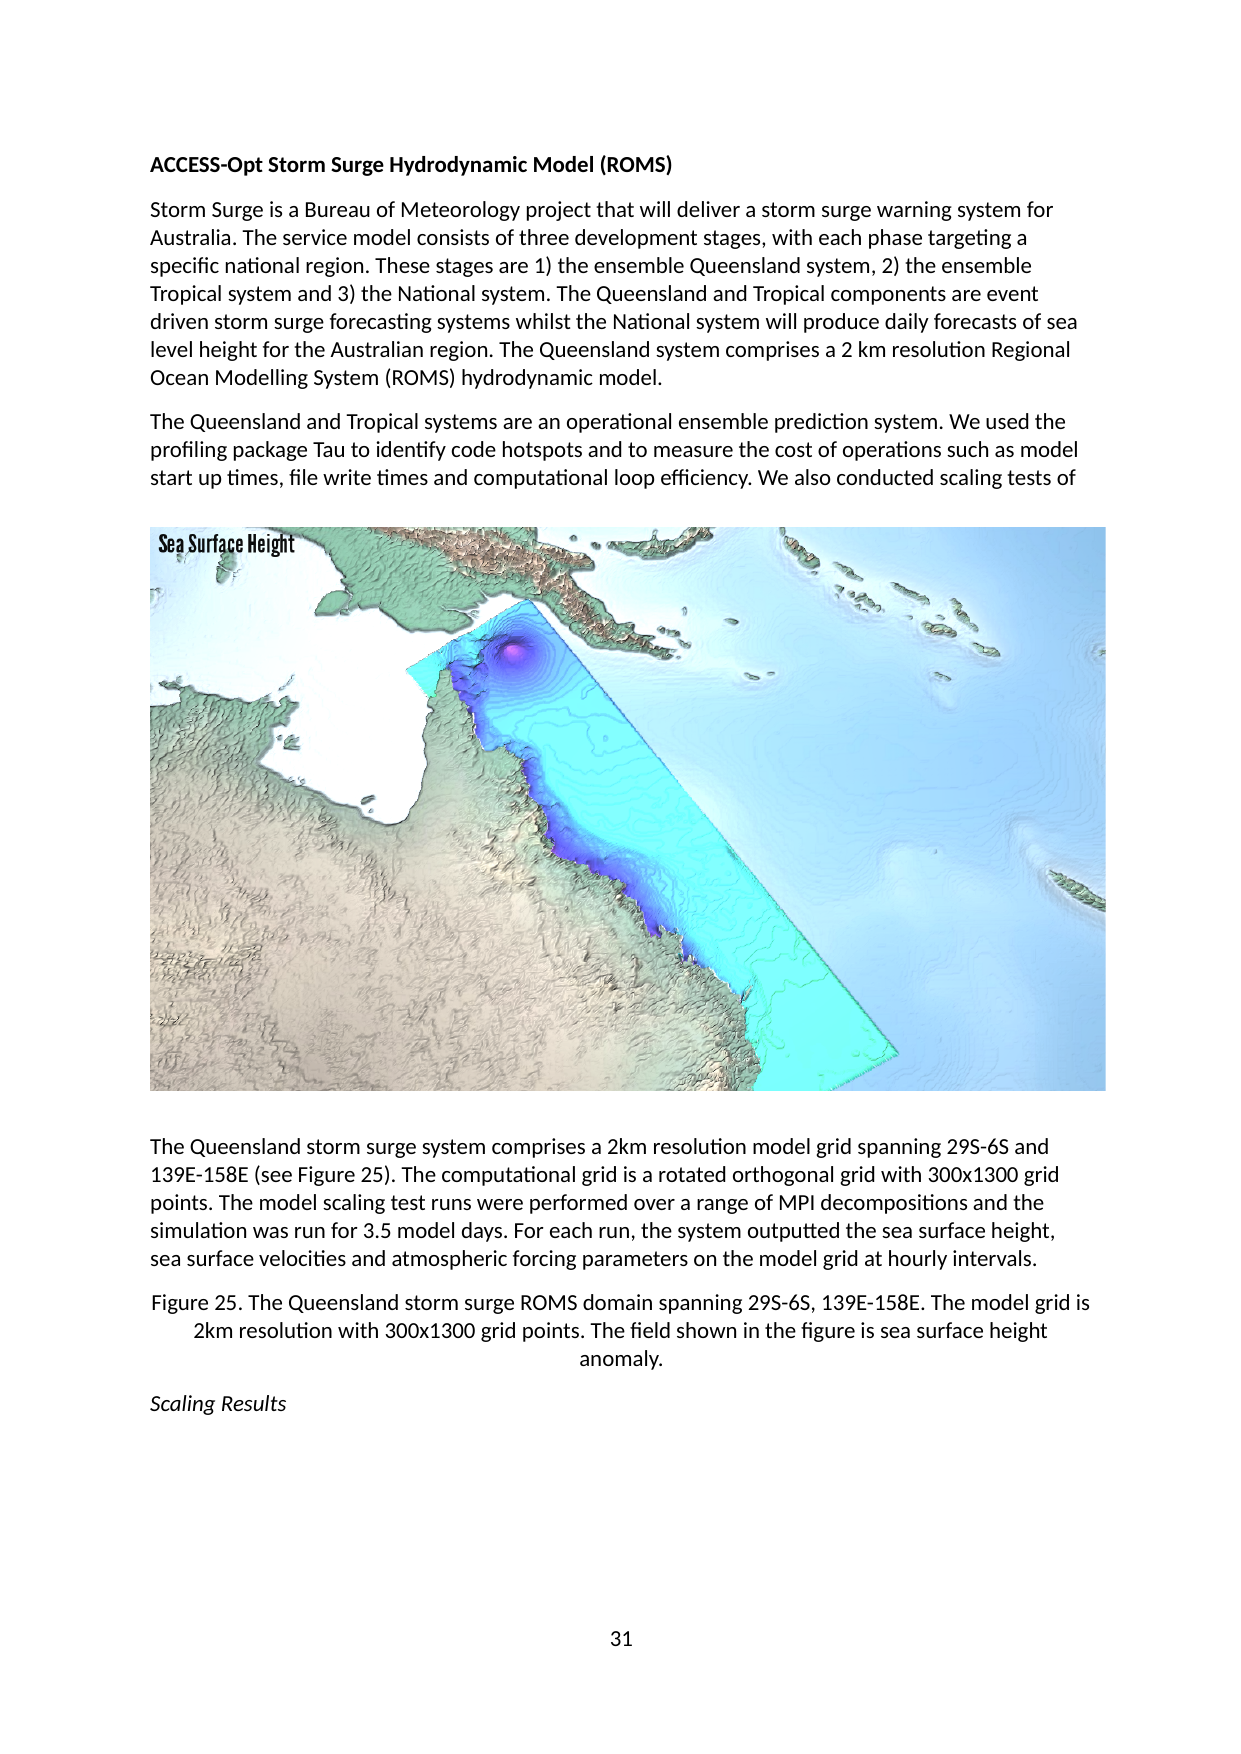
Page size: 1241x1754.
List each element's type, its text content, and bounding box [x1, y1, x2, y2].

text The Queensland and Tropical systems are an operational ensemble prediction system. We used the profiling package Tau to identify code hotspots and to measure the cost of operations such as model start up times, file write times and computational loop efficiency. We also conducted scaling tests of the Queensland storm surge model configuration to provide resource usage guidance for the operational centre at the Bureau of Meteorology. [150, 407, 1092, 527]
text Scaling Results [150, 1389, 1092, 1417]
text The Queensland storm surge system comprises a 2km resolution model grid spanning 29S-6S and 139E-158E (see Figure 25). The computational grid is a rotated orthogonal grid with 300x1300 grid points. The model scaling test runs were performed over a range of MPI decompositions and the simulation was run for 3.5 model days. For each run, the system outputted the sea surface height, sea surface velocities and atmospheric forcing parameters on the model grid at hourly intervals. [150, 1091, 1092, 1272]
text ACCESS-Opt Storm Surge Hydrodynamic Model (ROMS) [150, 150, 1092, 178]
text Figure 25. The Queensland storm surge ROMS domain spanning 29S-6S, 139E-158E. The model grid is 2km resolution with 300x1300 grid points. The field shown in the figure is sea surface height anomaly. [150, 1288, 1092, 1373]
picture [150, 527, 1106, 1091]
text Storm Surge is a Bureau of Meteorology project that will deliver a storm surge warning system for Australia. The service model consists of three development stages, with each phase targeting a specific national region. These stages are 1) the ensemble Queensland system, 2) the ensemble Tropical system and 3) the National system. The Queensland and Tropical components are event driven storm surge forecasting systems whilst the National system will produce daily forecasts of sea level height for the Australian region. The Queensland system comprises a 2 km resolution Regional Ocean Modelling System (ROMS) hydrodynamic model. [150, 195, 1092, 391]
